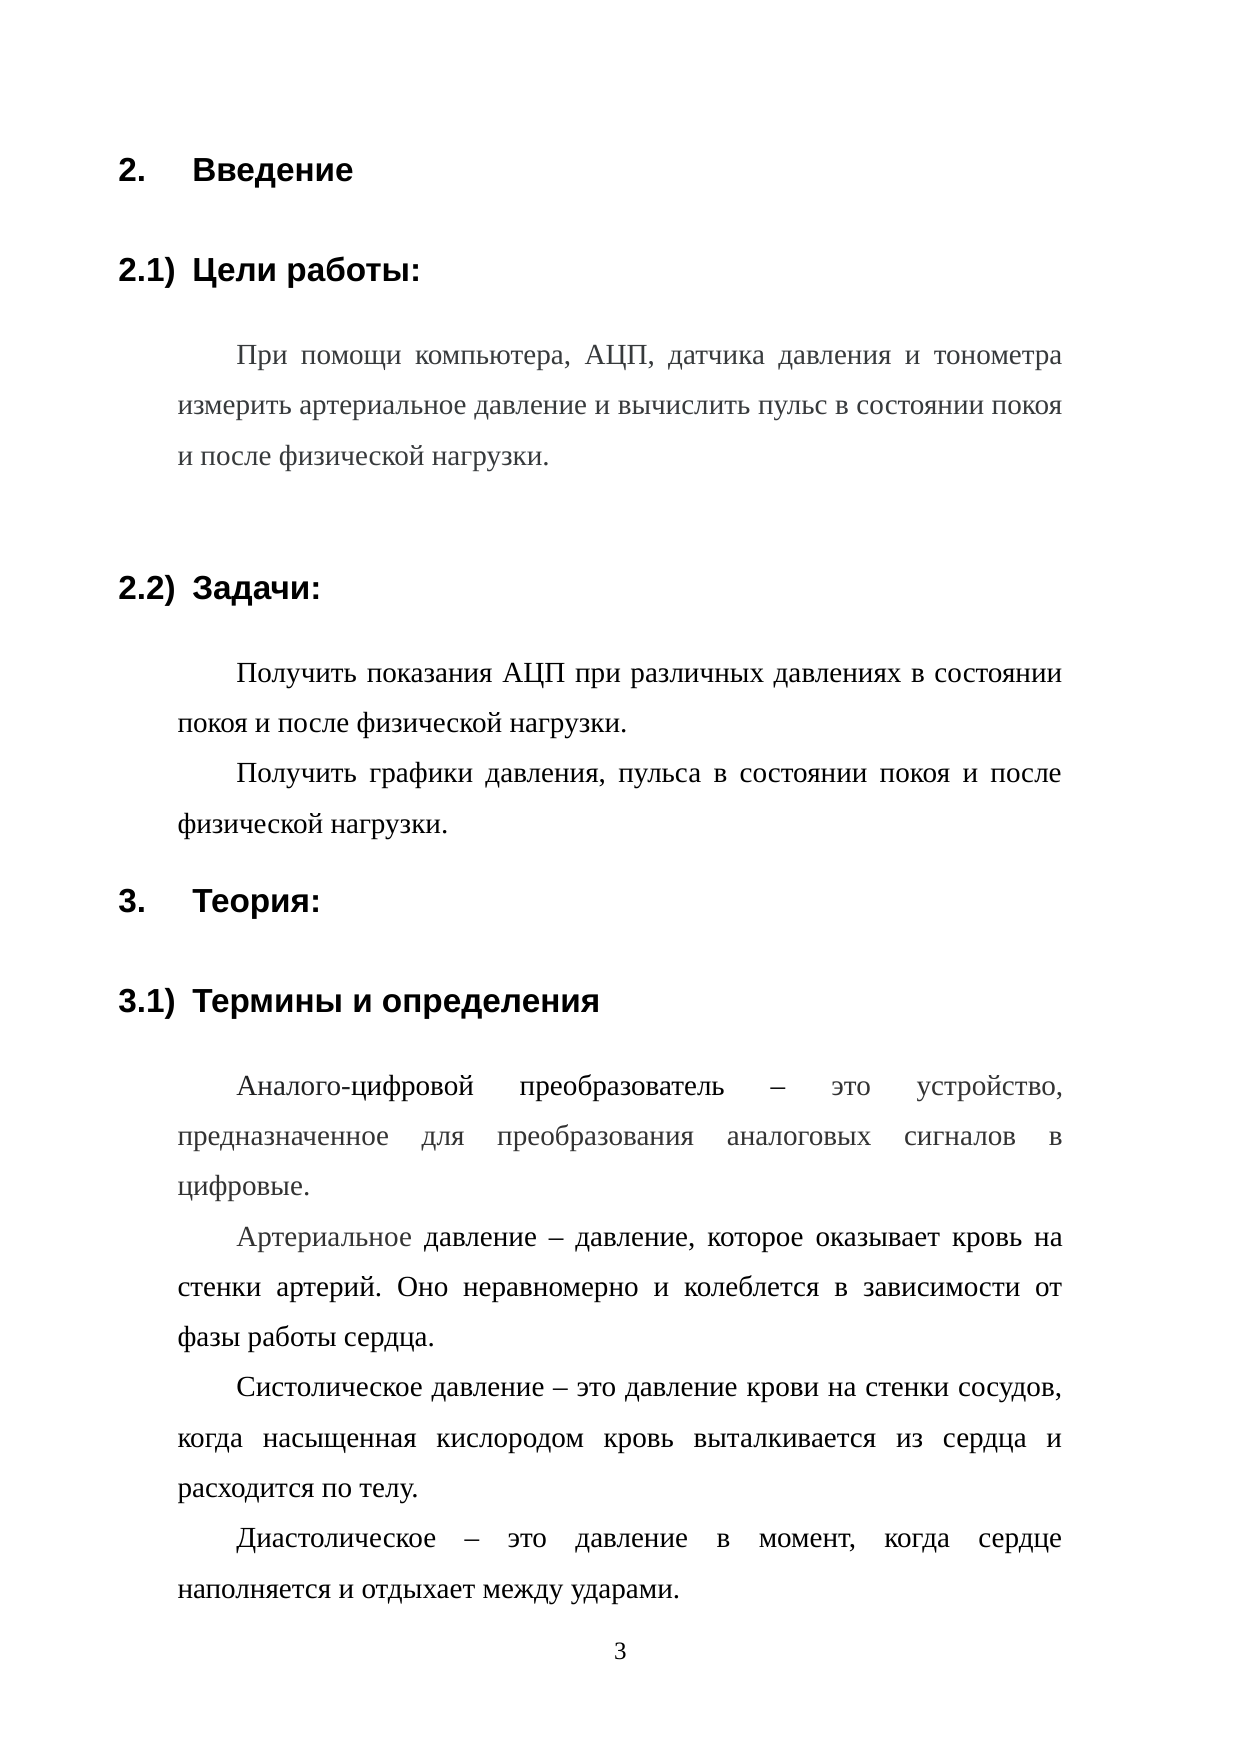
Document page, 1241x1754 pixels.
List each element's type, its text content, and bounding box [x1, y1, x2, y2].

text Диастолическое – это давление в момент, когда сердце наполняется и отдыхает между ударами. [177, 1521, 1063, 1604]
text Получить показания АЦП при различных давлениях в состоянии покоя и после физической нагрузки. [177, 655, 1063, 739]
text Систолическое давление – это давление крови на стенки сосудов, когда насыщенная кислородом кровь выталкивается из сердца и расходится по телу. [177, 1369, 1063, 1504]
text При помощи компьютера, АЦП, датчика давления и тонометра измерить артериальное давление и вычислить пульс в состоянии покоя и после физической нагрузки. [177, 337, 1063, 471]
subtitle Введение [118, 150, 1122, 189]
text Артериальное давление – давление, которое оказывает кровь на стенки артерий. Оно неравномерно и колеблется в зависимости от фазы работы сердца. [177, 1219, 1063, 1353]
text Получить графики давления, пульса в состоянии покоя и после физической нагрузки. [177, 755, 1063, 839]
subtitle Цели работы: [118, 250, 1122, 288]
subtitle Задачи: [118, 568, 1122, 606]
subtitle Теория: [118, 881, 1122, 919]
subtitle Термины и определения [118, 981, 1122, 1019]
text Аналого-цифровой преобразователь – это устройство, предназначенное для преобразования аналоговых сигналов в цифровые. [177, 1068, 1063, 1202]
